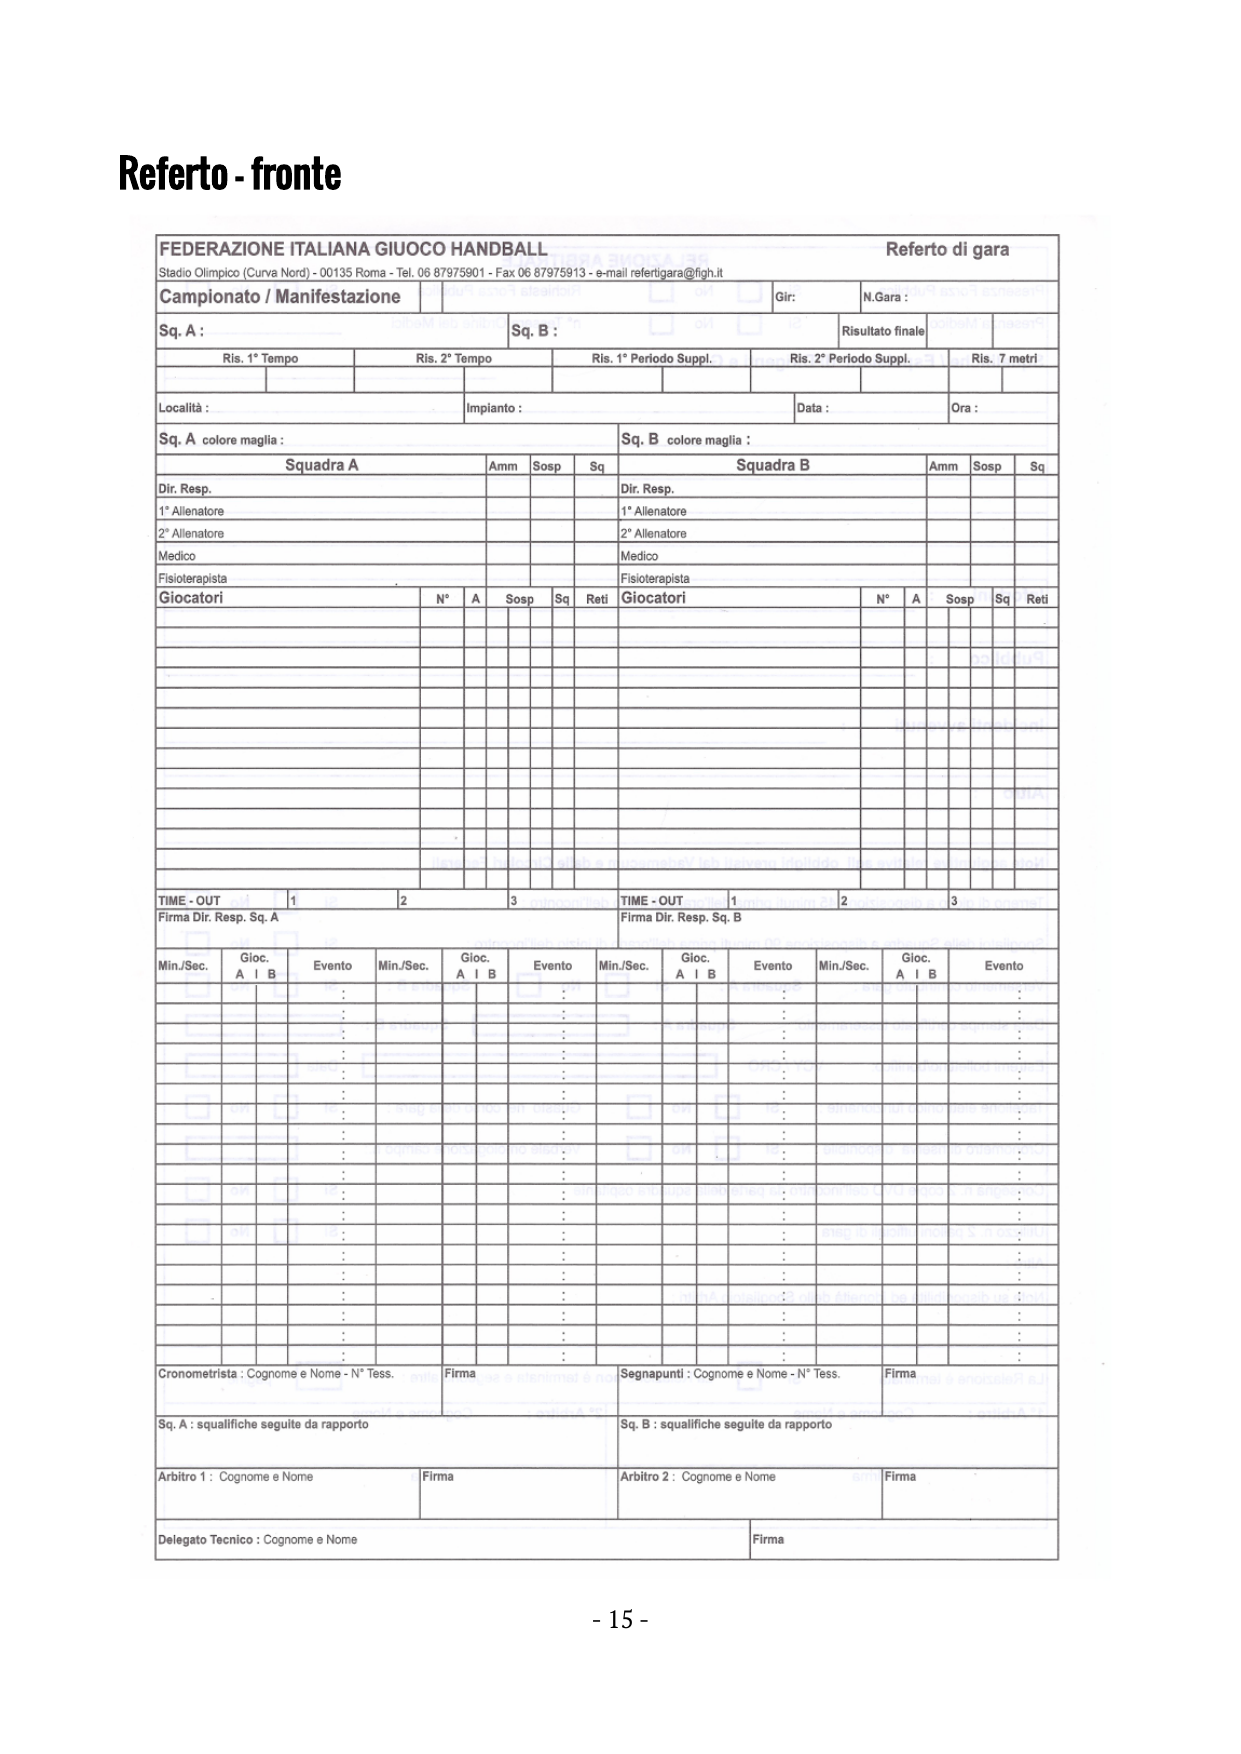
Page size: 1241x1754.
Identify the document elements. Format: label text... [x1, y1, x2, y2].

subtitle [118, 204, 1122, 1591]
picture [121, 206, 1120, 1589]
subtitle Referto - fronte [118, 144, 1122, 200]
